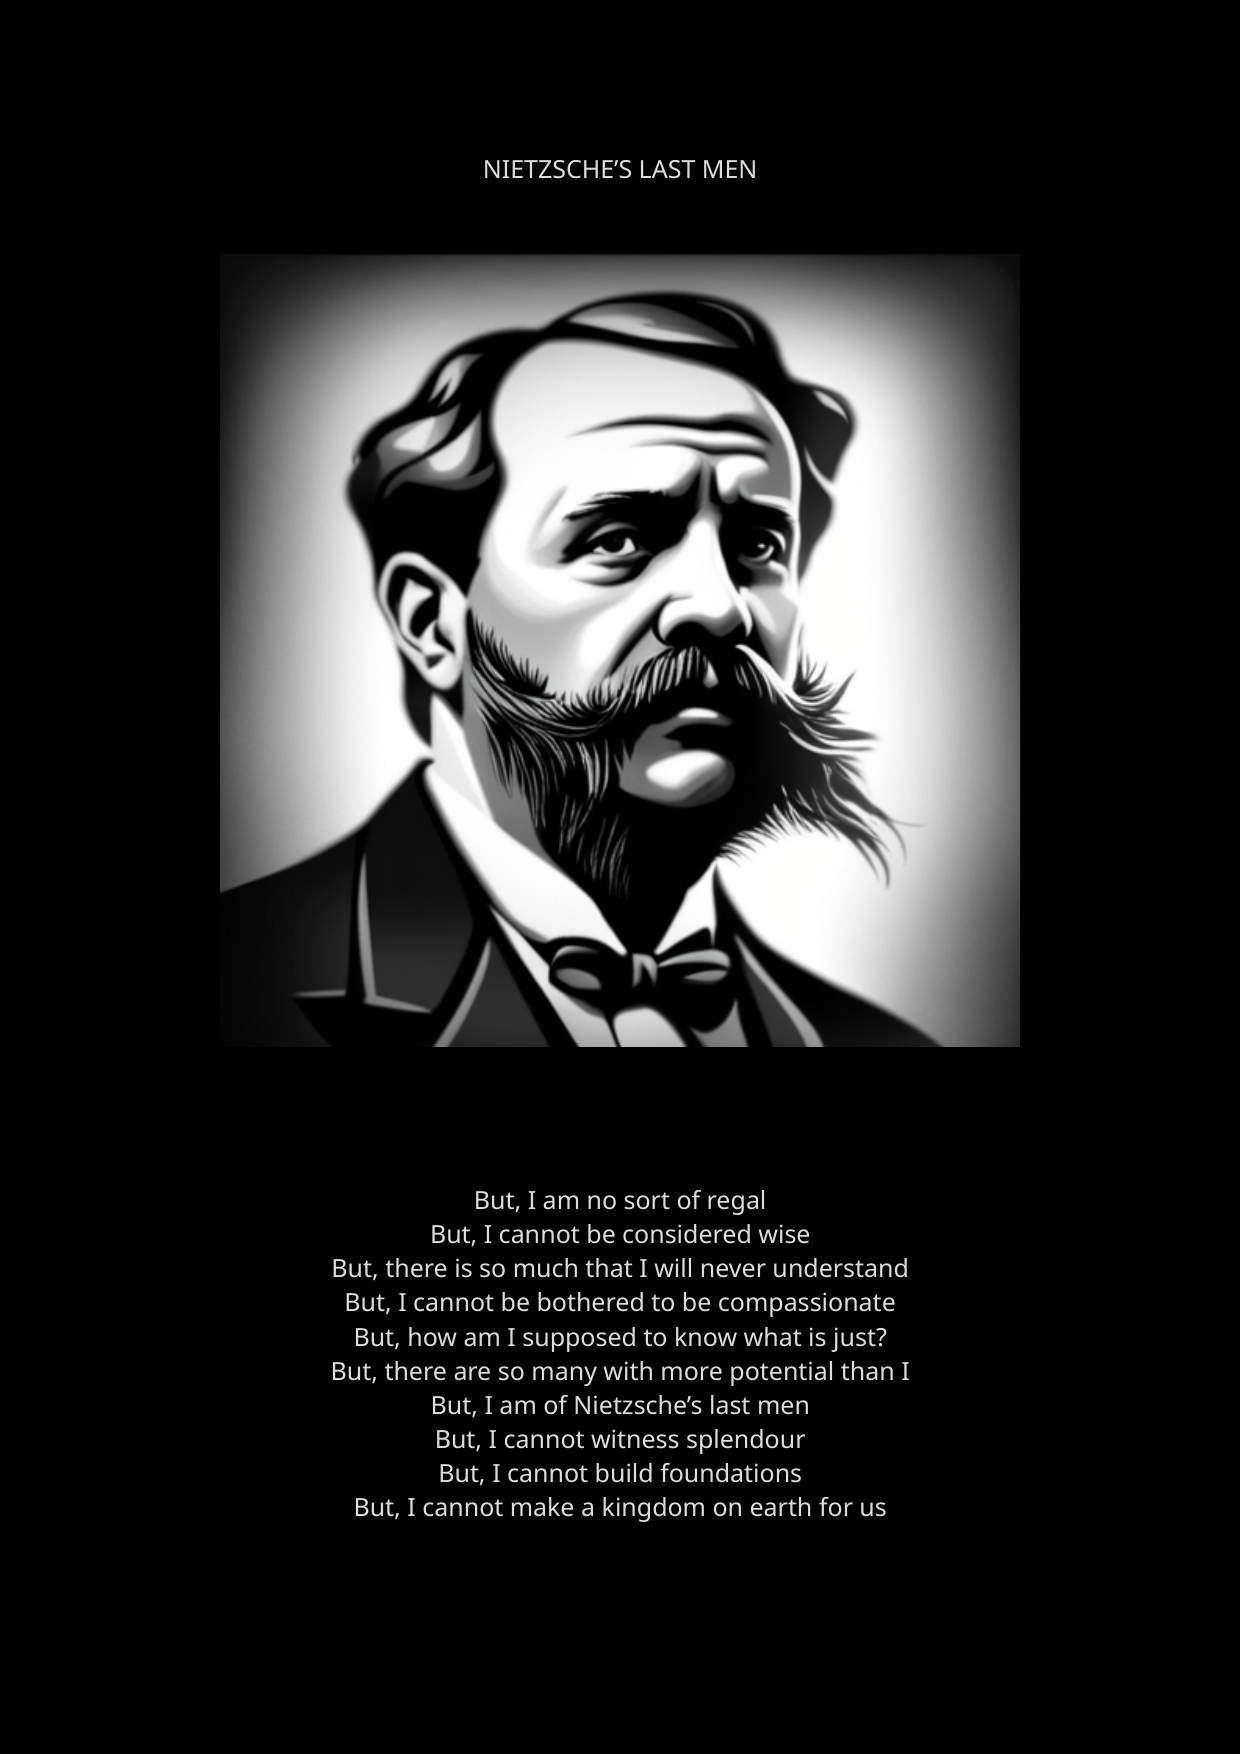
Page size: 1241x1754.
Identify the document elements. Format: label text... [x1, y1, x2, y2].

text But, I cannot build foundations [118, 1455, 1122, 1489]
text But, I am no sort of regal [118, 1183, 1122, 1217]
text But, there is so much that I will never understand [118, 1251, 1122, 1285]
text But, I cannot be considered wise [118, 1217, 1122, 1251]
text NIETZSCHE’S LAST MEN [118, 152, 1122, 186]
text But, I cannot witness splendour [118, 1421, 1122, 1455]
text But, there are so many with more potential than I [118, 1353, 1122, 1387]
text But, I cannot make a kingdom on earth for us [118, 1489, 1122, 1523]
text But, how am I supposed to know what is just? [118, 1319, 1122, 1353]
picture [220, 254, 1020, 1047]
text But, I cannot be bothered to be compassionate [118, 1285, 1122, 1319]
text But, I am of Nietzsche’s last men [118, 1387, 1122, 1421]
